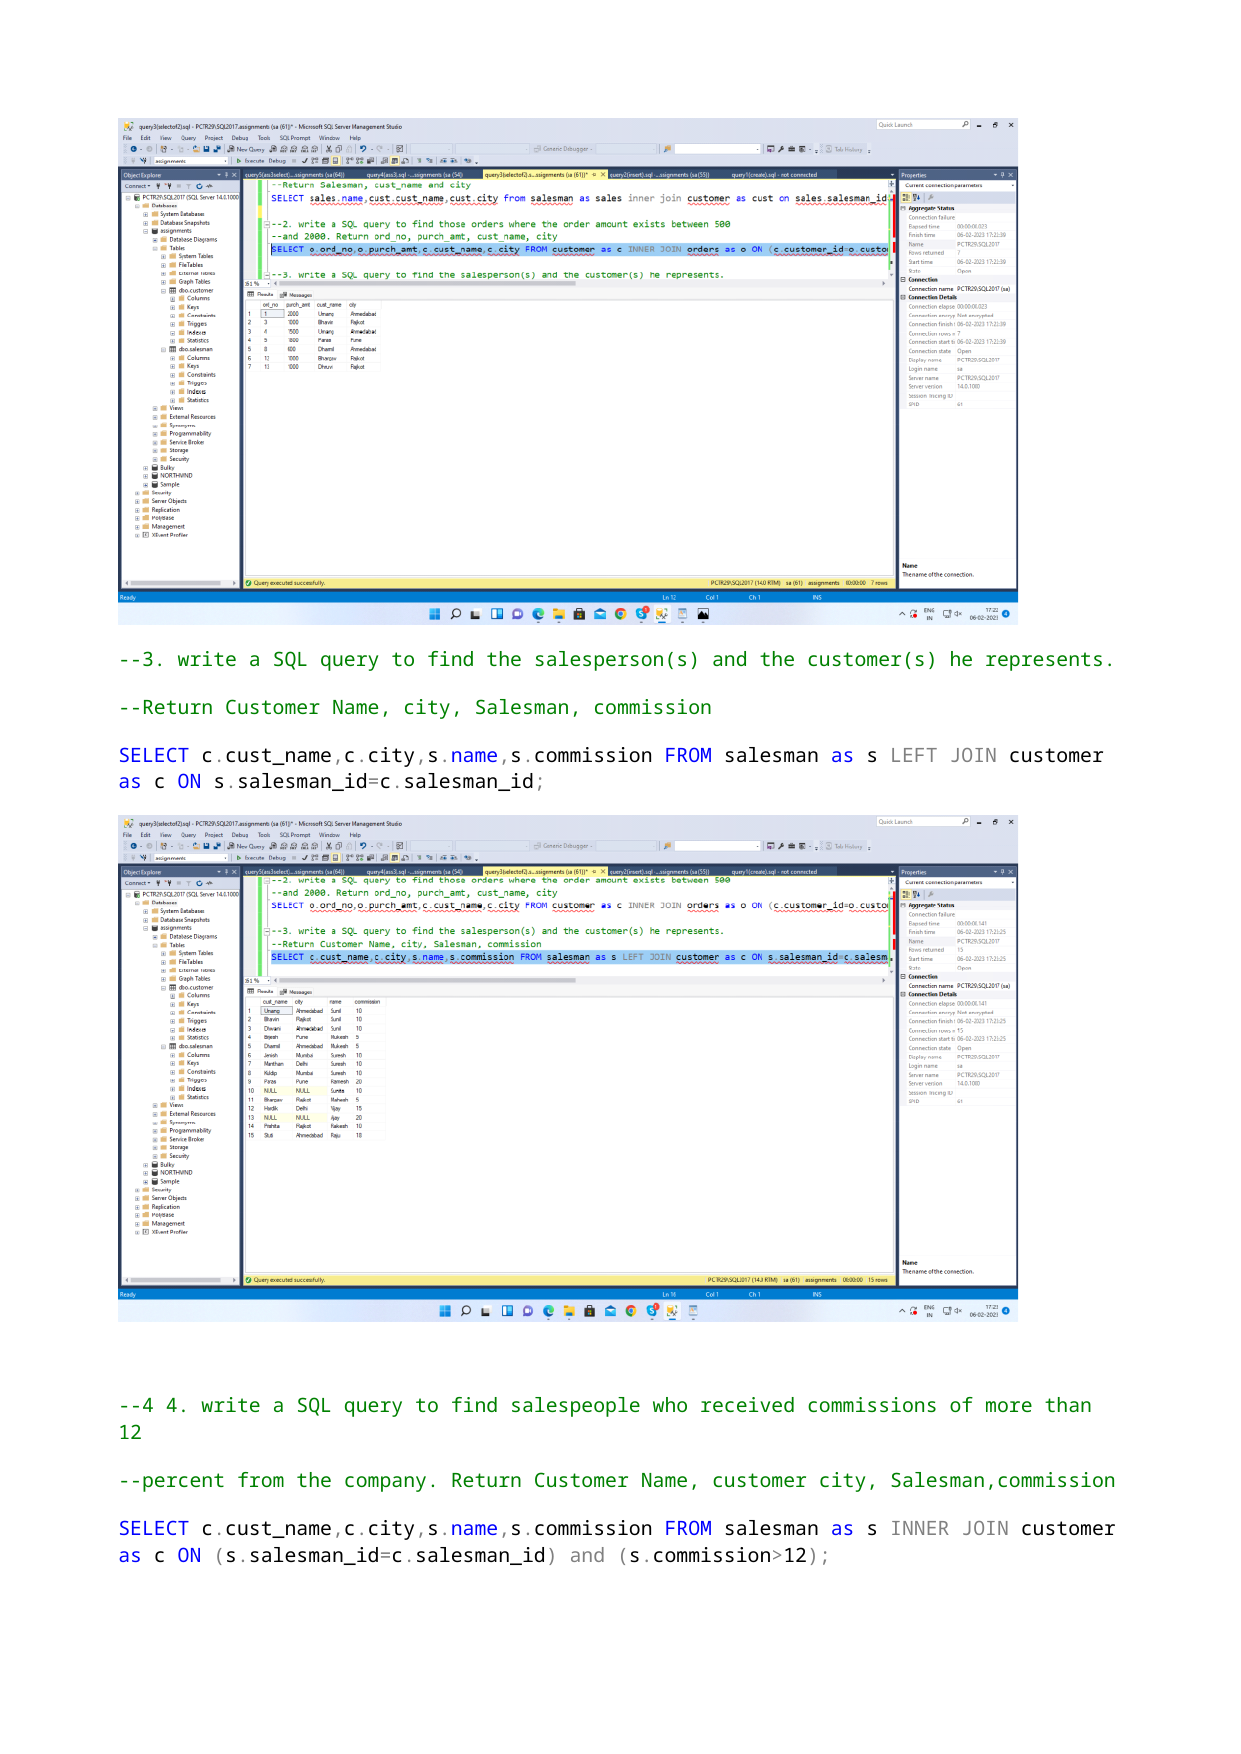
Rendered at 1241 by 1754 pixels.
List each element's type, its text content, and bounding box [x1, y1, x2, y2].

text --3. write a SQL query to find the salesperson(s) and the customer(s) he represents. [118, 645, 1122, 672]
text --4 4. write a SQL query to find salespeople who received commissions of more than 12 [118, 1392, 1122, 1446]
text SELECT c.cust_name,c.city,s.name,s.commission FROM salesman as s INNER JOIN customer as c ON (s.salesman_id=c.salesman_id) and (s.commission>12); [118, 1514, 1122, 1568]
text --Return Customer Name, city, Salesman, commission [118, 693, 1122, 720]
text --percent from the company. Return Customer Name, customer city, Salesman,commission [118, 1466, 1122, 1493]
text SELECT c.cust_name,c.city,s.name,s.commission FROM salesman as s LEFT JOIN customer as c ON s.salesman_id=c.salesman_id; [118, 741, 1122, 795]
